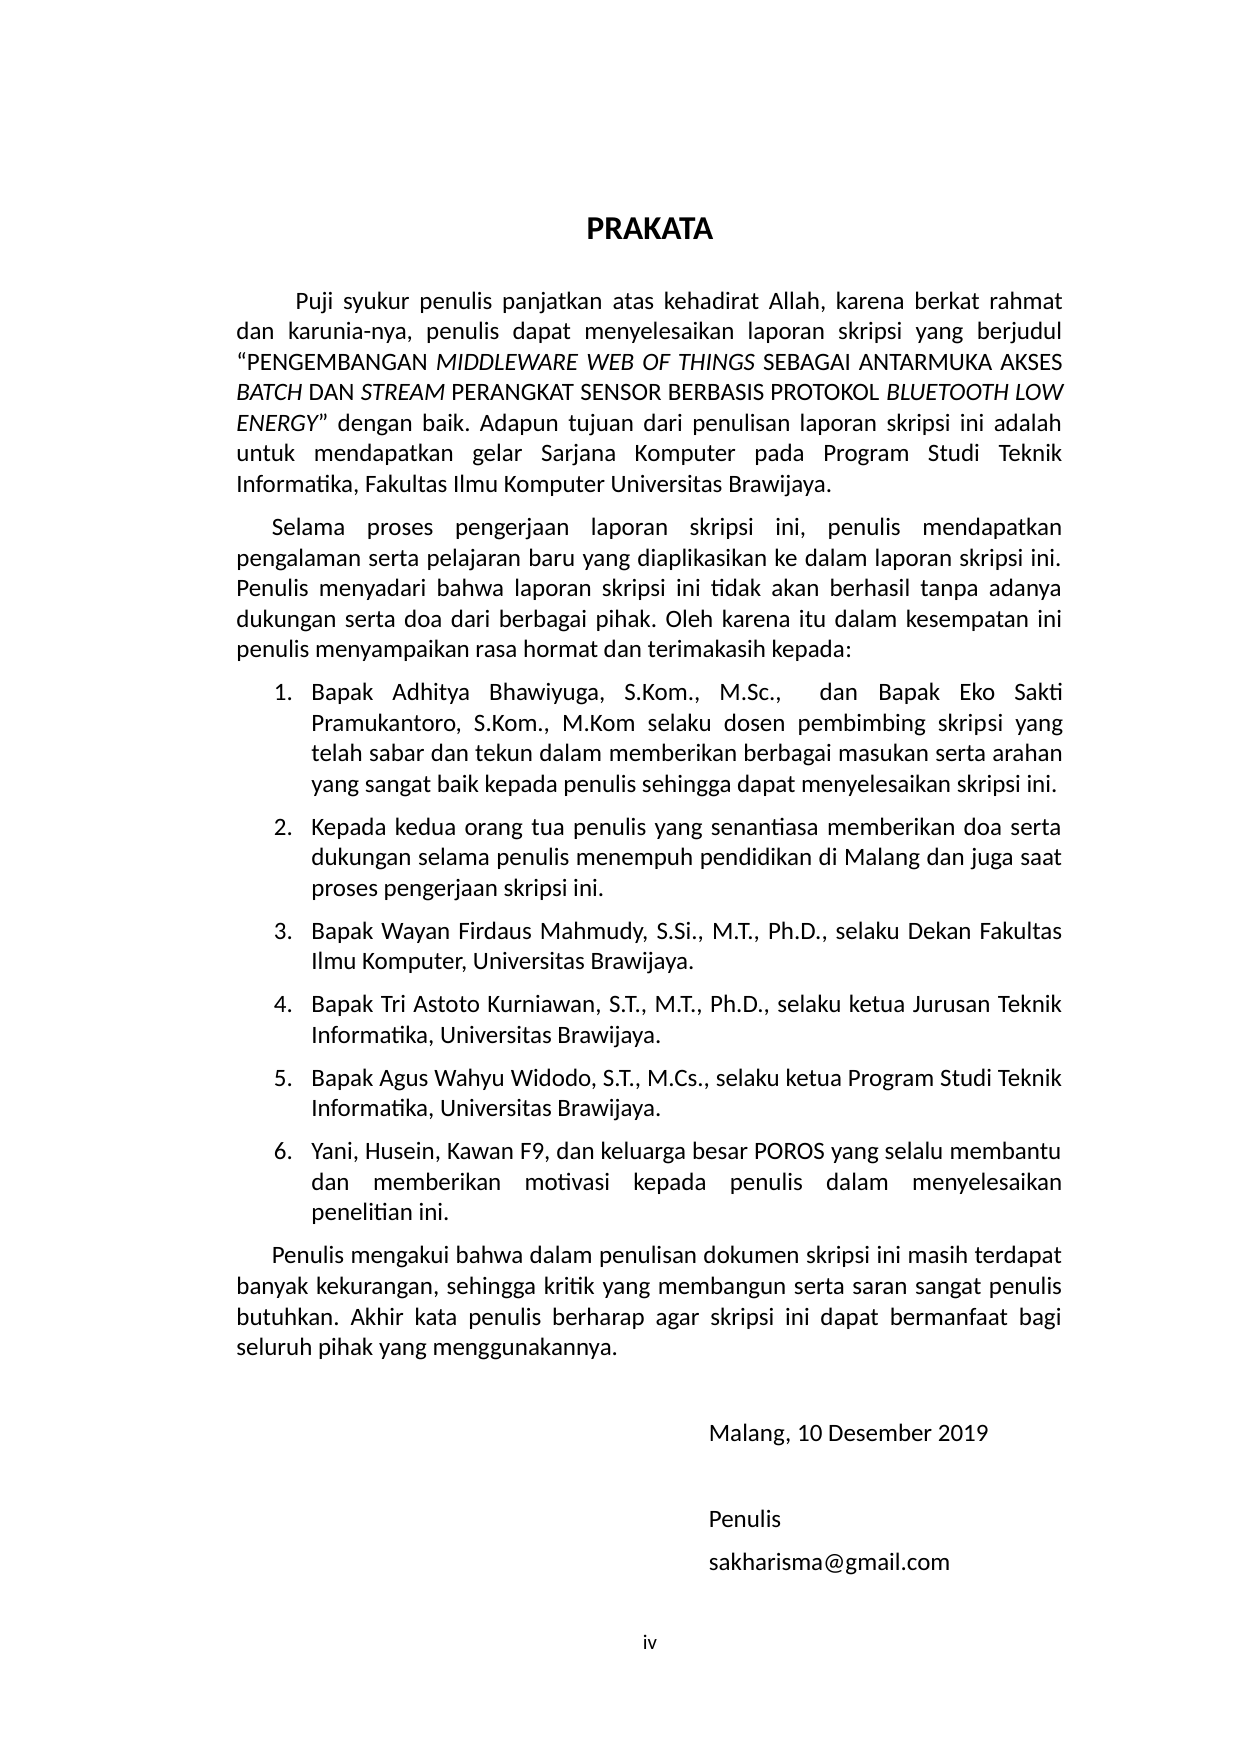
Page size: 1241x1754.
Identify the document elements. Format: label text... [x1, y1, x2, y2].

text Penulis mengakui bahwa dalam penulisan dokumen skripsi ini masih terdapat banyak kekurangan, sehingga kritik yang membangun serta saran sangat penulis butuhkan. Akhir kata penulis berharap agar skripsi ini dapat bermanfaat bagi seluruh pihak yang menggunakannya. [236, 1239, 1063, 1362]
text sakharisma@gmail.com [709, 1546, 1063, 1577]
list Bapak Adhitya Bhawiyuga, S.Kom., M.Sc., dan Bapak Eko Sakti Pramukantoro, S.Kom., M.Kom selaku dosen pembimbing skripsi yang telah sabar dan tekun dalam memberikan berbagai masukan serta arahan yang sangat baik kepada penulis sehingga dapat menyelesaikan skripsi ini. [274, 676, 1063, 798]
subtitle PRAKATA [236, 207, 1063, 247]
text Selama proses pengerjaan laporan skripsi ini, penulis mendapatkan pengalaman serta pelajaran baru yang diaplikasikan ke dalam laporan skripsi ini. Penulis menyadari bahwa laporan skripsi ini tidak akan berhasil tanpa adanya dukungan serta doa dari berbagai pihak. Oleh karena itu dalam kesempatan ini penulis menyampaikan rasa hormat dan terimakasih kepada: [236, 511, 1063, 664]
text Penulis [709, 1503, 1063, 1534]
list Bapak Tri Astoto Kurniawan, S.T., M.T., Ph.D., selaku ketua Jurusan Teknik Informatika, Universitas Brawijaya. [274, 988, 1063, 1049]
list Yani, Husein, Kawan F9, dan keluarga besar POROS yang selalu membantu dan memberikan motivasi kepada penulis dalam menyelesaikan penelitian ini. [274, 1136, 1063, 1227]
list Bapak Agus Wahyu Widodo, S.T., M.Cs., selaku ketua Program Studi Teknik Informatika, Universitas Brawijaya. [274, 1062, 1063, 1123]
list Kepada kedua orang tua penulis yang senantiasa memberikan doa serta dukungan selama penulis menempuh pendidikan di Malang dan juga saat proses pengerjaan skripsi ini. [274, 811, 1063, 902]
text Puji syukur penulis panjatkan atas kehadirat Allah, karena berkat rahmat dan karunia-nya, penulis dapat menyelesaikan laporan skripsi yang berjudul “PENGEMBANGAN MIDDLEWARE WEB OF THINGS SEBAGAI ANTARMUKA AKSES BATCH DAN STREAM PERANGKAT SENSOR BERBASIS PROTOKOL BLUETOOTH LOW ENERGY” dengan baik. Adapun tujuan dari penulisan laporan skripsi ini adalah untuk mendapatkan gelar Sarjana Komputer pada Program Studi Teknik Informatika, Fakultas Ilmu Komputer Universitas Brawijaya. [236, 285, 1063, 499]
text Malang, 10 Desember 2019 [709, 1417, 1063, 1448]
list Bapak Wayan Firdaus Mahmudy, S.Si., M.T., Ph.D., selaku Dekan Fakultas Ilmu Komputer, Universitas Brawijaya. [274, 915, 1063, 976]
